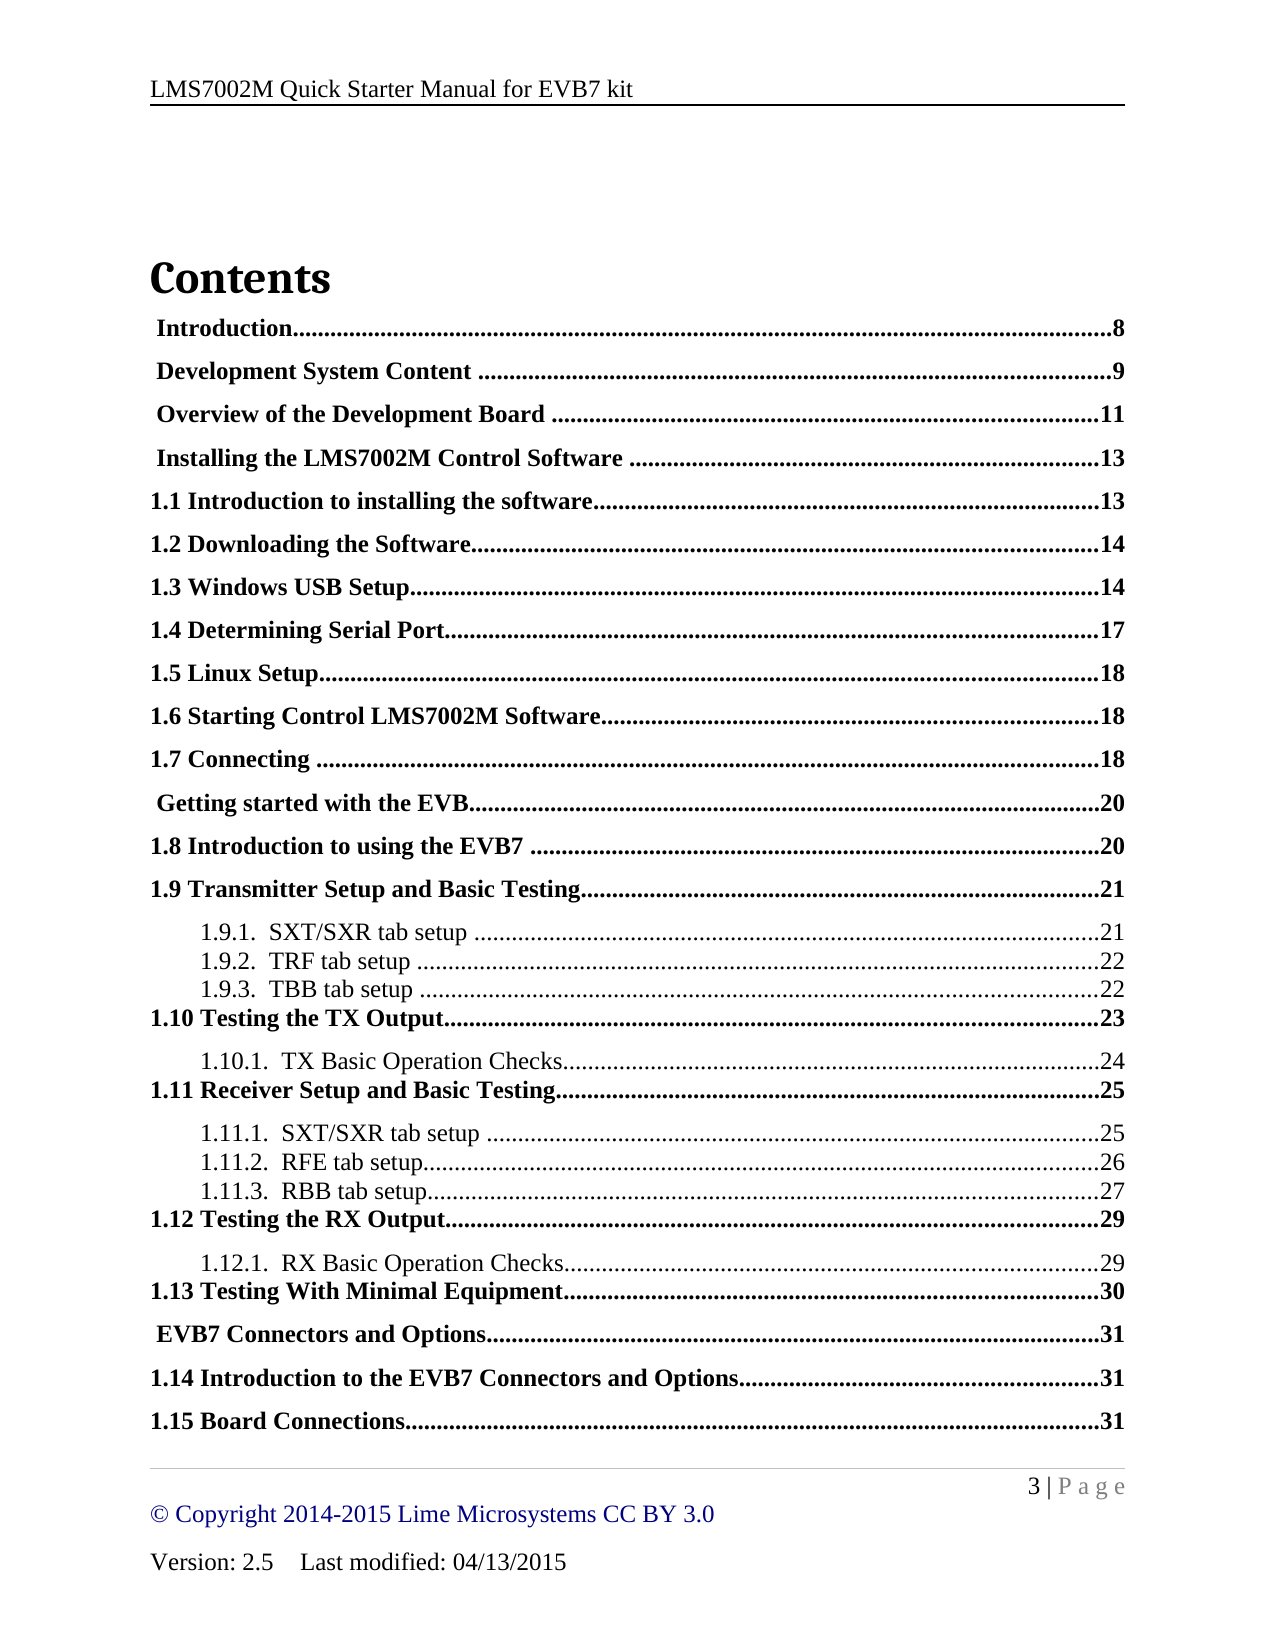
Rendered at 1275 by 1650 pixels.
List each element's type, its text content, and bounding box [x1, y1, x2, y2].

text 1.10 Testing the TX Output 23 [150, 1003, 1125, 1032]
text 1.14 Introduction to the EVB7 Connectors and Options 31 [150, 1363, 1125, 1391]
text 1.11.2. RFE tab setup 26 [200, 1147, 1125, 1176]
text 1.11.3. RBB tab setup 27 [200, 1176, 1125, 1204]
text Development System Content 9 [150, 356, 1125, 385]
text 1.10.1. TX Basic Operation Checks 24 [200, 1046, 1125, 1075]
text 1.3 Windows USB Setup 14 [150, 572, 1125, 601]
text 1.7 Connecting 18 [150, 744, 1125, 773]
subtitle Contents [150, 253, 1125, 305]
text 1.9 Transmitter Setup and Basic Testing 21 [150, 874, 1125, 903]
text 1.9.2. TRF tab setup 22 [200, 946, 1125, 974]
text 1.9.1. SXT/SXR tab setup 21 [200, 917, 1125, 946]
text 1.1 Introduction to installing the software 13 [150, 486, 1125, 514]
text EVB7 Connectors and Options 31 [150, 1319, 1125, 1348]
text 1.8 Introduction to using the EVB7 20 [150, 831, 1125, 859]
text 1.12.1. RX Basic Operation Checks 29 [200, 1248, 1125, 1276]
text Overview of the Development Board 11 [150, 399, 1125, 428]
text 1.12 Testing the RX Output 29 [150, 1204, 1125, 1233]
text 1.9.3. TBB tab setup 22 [200, 974, 1125, 1003]
text Introduction 8 [150, 313, 1125, 342]
text Getting started with the EVB 20 [150, 788, 1125, 816]
text 1.5 Linux Setup 18 [150, 658, 1125, 687]
text 1.4 Determining Serial Port 17 [150, 615, 1125, 644]
text 1.13 Testing With Minimal Equipment 30 [150, 1276, 1125, 1305]
text 1.11.1. SXT/SXR tab setup 25 [200, 1118, 1125, 1147]
text 1.15 Board Connections 31 [150, 1406, 1125, 1434]
text Installing the LMS7002M Control Software 13 [150, 443, 1125, 471]
text 1.2 Downloading the Software 14 [150, 529, 1125, 558]
text 1.11 Receiver Setup and Basic Testing 25 [150, 1075, 1125, 1104]
text 1.6 Starting Control LMS7002M Software 18 [150, 701, 1125, 730]
